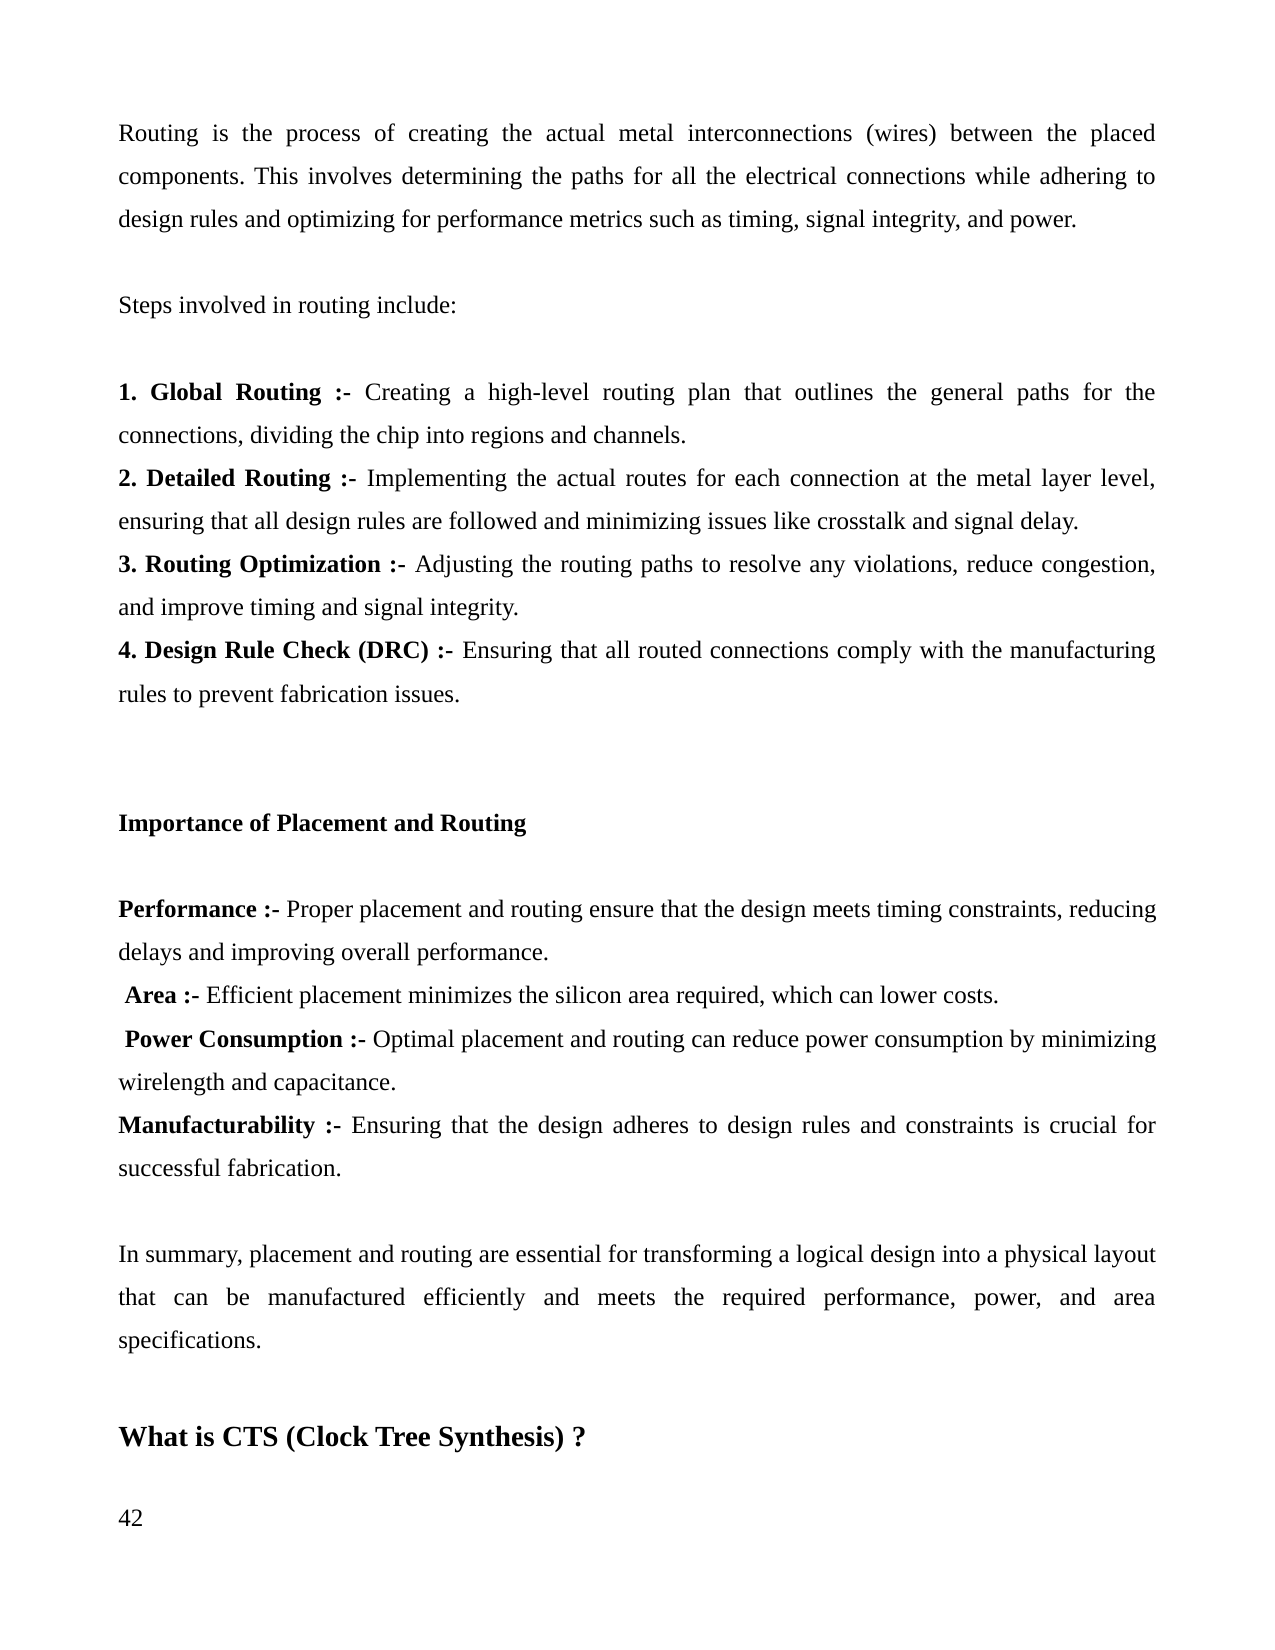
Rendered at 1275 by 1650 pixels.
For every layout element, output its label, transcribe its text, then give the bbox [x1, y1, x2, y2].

text Power Consumption :- Optimal placement and routing can reduce power consumption by minimizing wirelength and capacitance. [118, 1024, 1157, 1096]
text Steps involved in routing include: [118, 291, 1157, 319]
text Manufacturability :- Ensuring that the design adheres to design rules and constraints is crucial for successful fabrication. [118, 1110, 1157, 1182]
text Routing is the process of creating the actual metal interconnections (wires) between the placed components. This involves determining the paths for all the electrical connections while adhering to design rules and optimizing for performance metrics such as timing, signal integrity, and power. [118, 118, 1157, 233]
text Performance :- Proper placement and routing ensure that the design meets timing constraints, reducing delays and improving overall performance. [118, 894, 1157, 966]
text What is CTS (Clock Tree Synthesis) ? [118, 1419, 1157, 1453]
text 2. Detailed Routing :- Implementing the actual routes for each connection at the metal layer level, ensuring that all design rules are followed and minimizing issues like crosstalk and signal delay. [118, 463, 1157, 535]
text In summary, placement and routing are essential for transforming a logical design into a physical layout that can be manufactured efficiently and meets the required performance, power, and area specifications. [118, 1239, 1157, 1354]
text Area :- Efficient placement minimizes the silicon area required, which can lower costs. [118, 981, 1157, 1009]
text 3. Routing Optimization :- Adjusting the routing paths to resolve any violations, reduce congestion, and improve timing and signal integrity. [118, 549, 1157, 621]
text 1. Global Routing :- Creating a high-level routing plan that outlines the general paths for the connections, dividing the chip into regions and channels. [118, 377, 1157, 449]
text Importance of Placement and Routing [118, 808, 1157, 837]
text 4. Design Rule Check (DRC) :- Ensuring that all routed connections comply with the manufacturing rules to prevent fabrication issues. [118, 636, 1157, 707]
